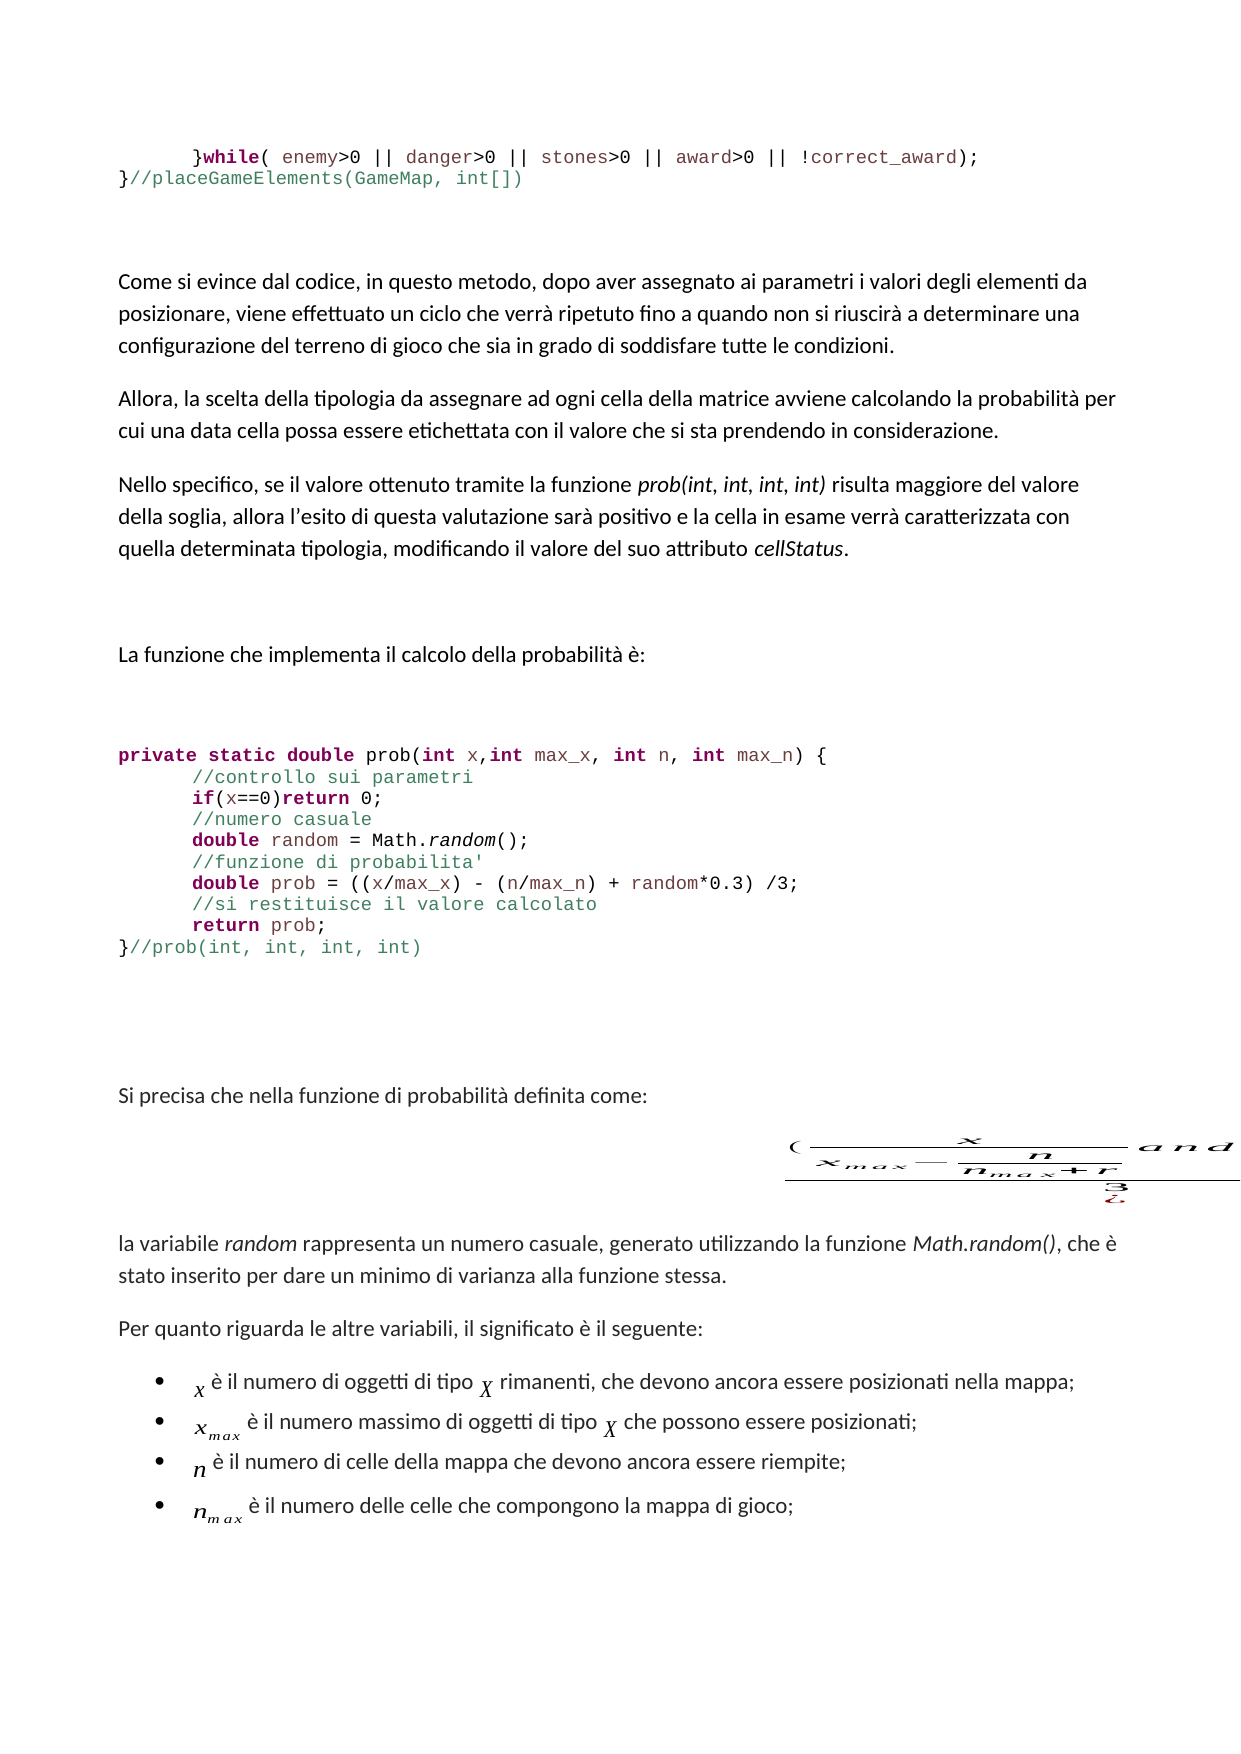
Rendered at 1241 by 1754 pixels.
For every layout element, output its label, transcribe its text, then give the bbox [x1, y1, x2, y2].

text Per quanto riguarda le altre variabili, il significato è il seguente: [118, 1314, 1122, 1342]
text }while( enemy>0 || danger>0 || stones>0 || award>0 || !correct_award); [118, 148, 1122, 169]
text //controllo sui parametri [118, 767, 1122, 789]
list è il numero massimo di oggetti di tipo che possono essere posizionati; [156, 1407, 1122, 1443]
text //funzione di probabilita' [118, 852, 1122, 874]
text if(x==0)return 0; [118, 789, 1122, 810]
text return prob; [118, 916, 1122, 937]
text }//prob(int, int, int, int) [118, 937, 1122, 959]
text double prob = ((x/max_x) - (n/max_n) + random*0.3) /3; [118, 874, 1122, 895]
text La funzione che implementa il calcolo della probabilità è: [118, 640, 1122, 668]
text Nello specifico, se il valore ottenuto tramite la funzione prob(int, int, int, int) risulta maggiore del valore della soglia, allora l’esito di questa valutazione sarà positivo e la cella in esame verrà caratterizzata con quella determinata tipologia, modificando il valore del suo attributo cellStatus. [118, 470, 1122, 562]
text Si precisa che nella funzione di probabilità definita come: [118, 1081, 1122, 1109]
text }//placeGameElements(GameMap, int[]) [118, 169, 1122, 190]
list è il numero di celle della mappa che devono ancora essere riempite; [156, 1447, 1122, 1483]
text //si restituisce il valore calcolato [118, 895, 1122, 916]
list è il numero delle celle che compongono la mappa di gioco; [156, 1487, 1122, 1527]
list è il numero di oggetti di tipo rimanenti, che devono ancora essere posizionati nella mappa; [156, 1367, 1122, 1403]
text Come si evince dal codice, in questo metodo, dopo aver assegnato ai parametri i valori degli elementi da posizionare, viene effettuato un ciclo che verrà ripetuto fino a quando non si riuscirà a determinare una configurazione del terreno di gioco che sia in grado di soddisfare tutte le condizioni. [118, 267, 1122, 359]
text //numero casuale [118, 810, 1122, 831]
text private static double prob(int x,int max_x, int n, int max_n) { [118, 746, 1122, 767]
text double random = Math.random(); [118, 831, 1122, 852]
text la variabile random rappresenta un numero casuale, generato utilizzando la funzione Math.random(), che è stato inserito per dare un minimo di varianza alla funzione stessa. [118, 1229, 1122, 1289]
text Allora, la scelta della tipologia da assegnare ad ogni cella della matrice avviene calcolando la probabilità per cui una data cella possa essere etichettata con il valore che si sta prendendo in considerazione. [118, 384, 1122, 445]
